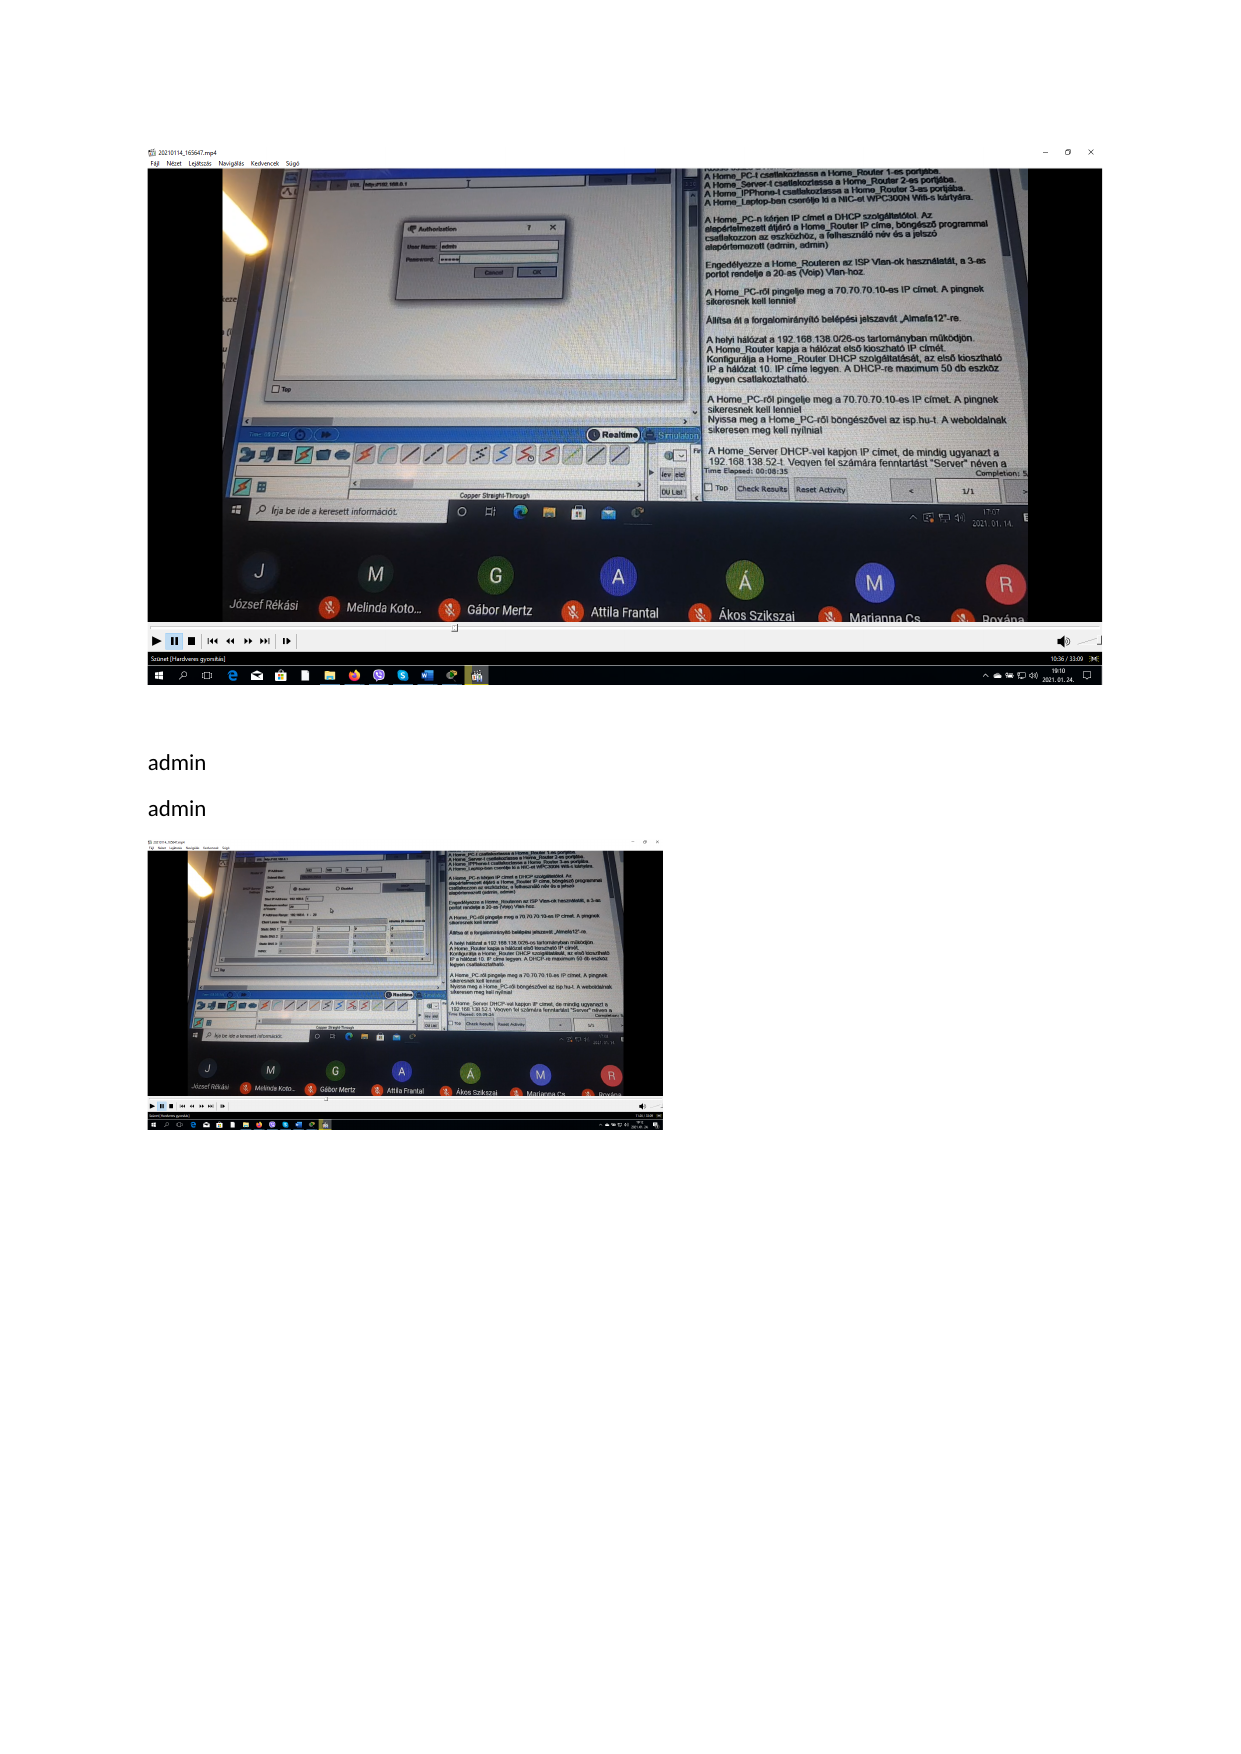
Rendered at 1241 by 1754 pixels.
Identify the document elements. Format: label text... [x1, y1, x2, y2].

text admin [148, 794, 1093, 822]
text admin [148, 748, 1093, 776]
